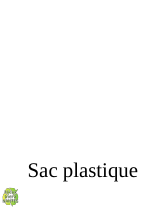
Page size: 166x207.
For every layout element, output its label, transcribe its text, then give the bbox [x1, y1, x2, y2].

picture [2, 187, 19, 207]
table_cell [6, 46, 159, 152]
table_cell Sac plastique [6, 153, 159, 188]
table_header [6, 6, 57, 46]
table_header [108, 6, 159, 46]
table_header [57, 6, 108, 46]
